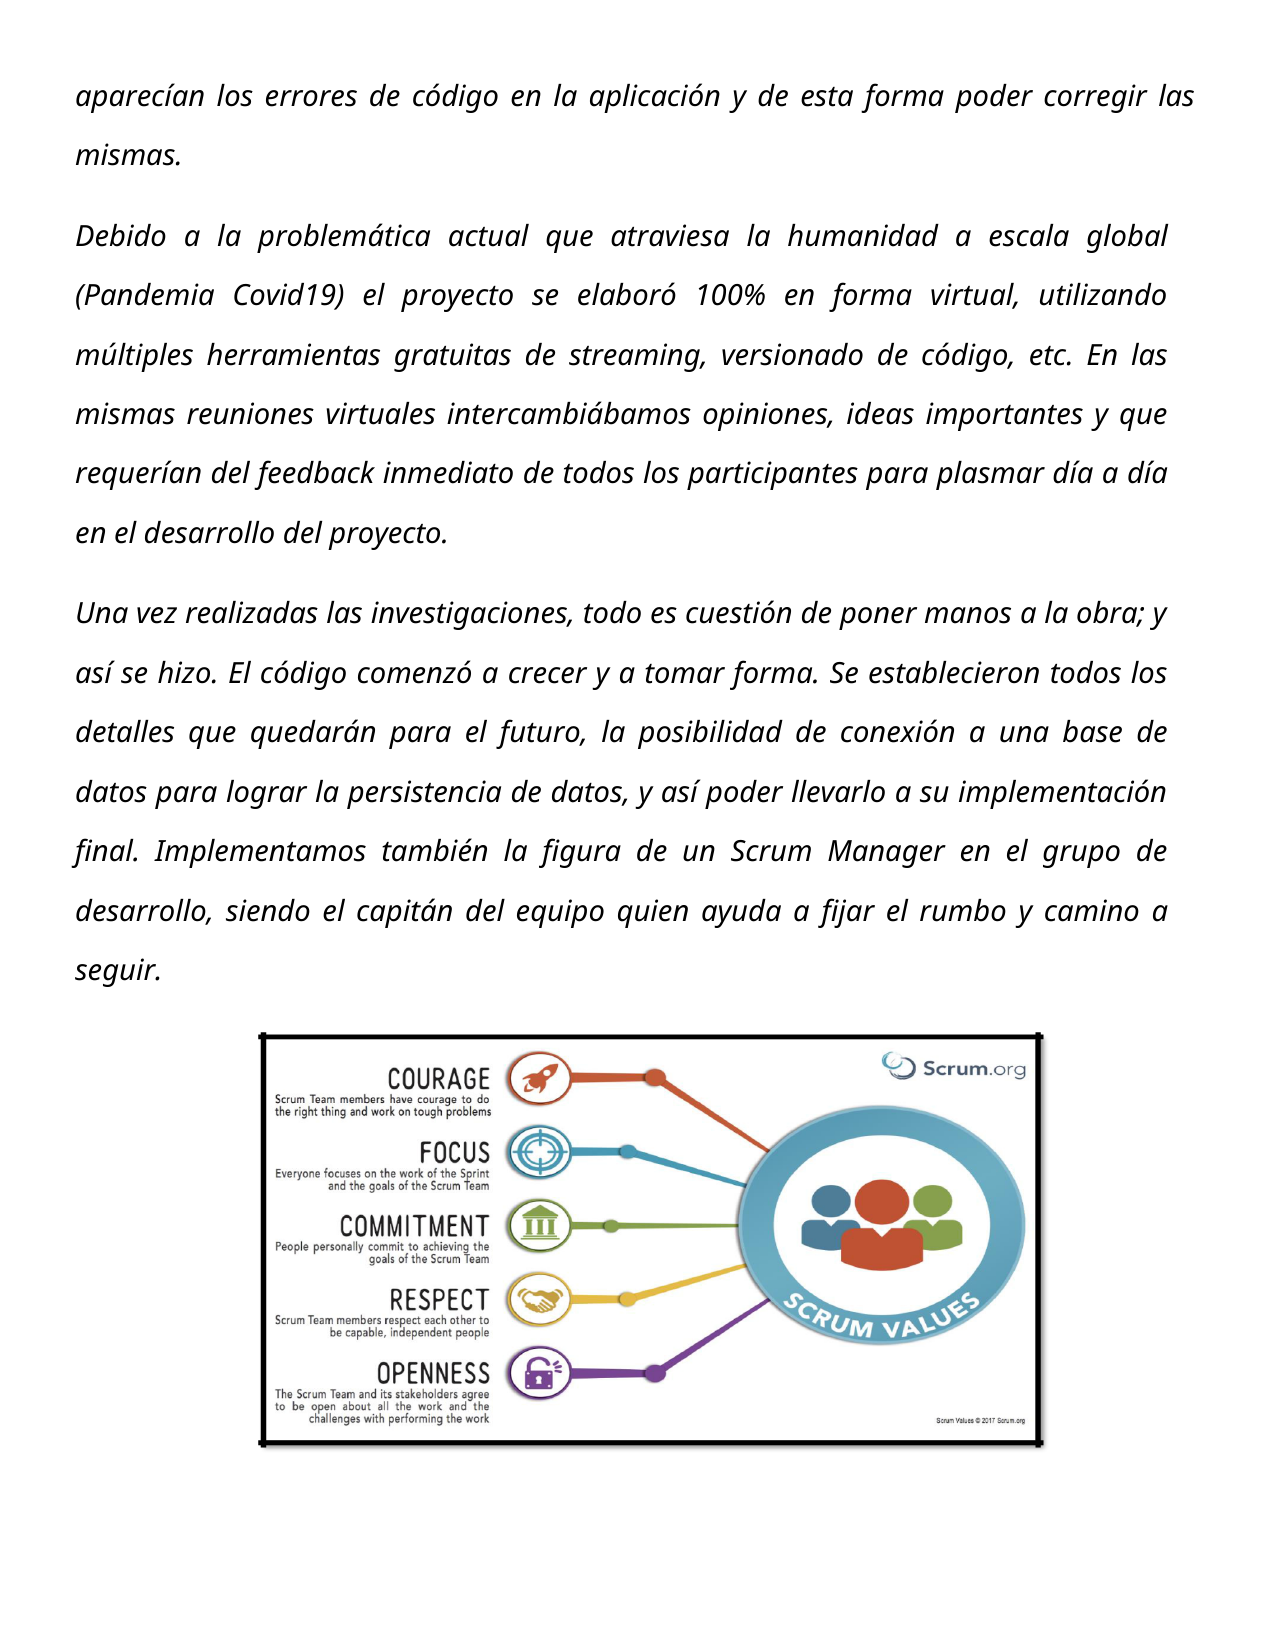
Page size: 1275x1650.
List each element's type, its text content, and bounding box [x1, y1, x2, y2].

text Debido a la problemática actual que atraviesa la humanidad a escala global (Pandemia Covid19) el proyecto se elaboró 100% en forma virtual, utilizando múltiples herramientas gratuitas de streaming, versionado de código, etc. En las mismas reuniones virtuales intercambiábamos opiniones, ideas importantes y que requerían del feedback inmediato de todos los participantes para plasmar día a día en el desarrollo del proyecto. [75, 215, 1172, 552]
text aparecían los errores de código en la aplicación y de esta forma poder corregir las mismas. [75, 75, 1200, 174]
text Una vez realizadas las investigaciones, todo es cuestión de poner manos a la obra; y así se hizo. El código comenzó a crecer y a tomar forma. Se establecieron todos los detalles que quedarán para el futuro, la posibilidad de conexión a una base de datos para lograr la persistencia de datos, y así poder llevarlo a su implementación final. Implementamos también la figura de un Scrum Manager en el grupo de desarrollo, siendo el capitán del equipo quien ayuda a fijar el rumbo y camino a seguir. [75, 592, 1172, 989]
